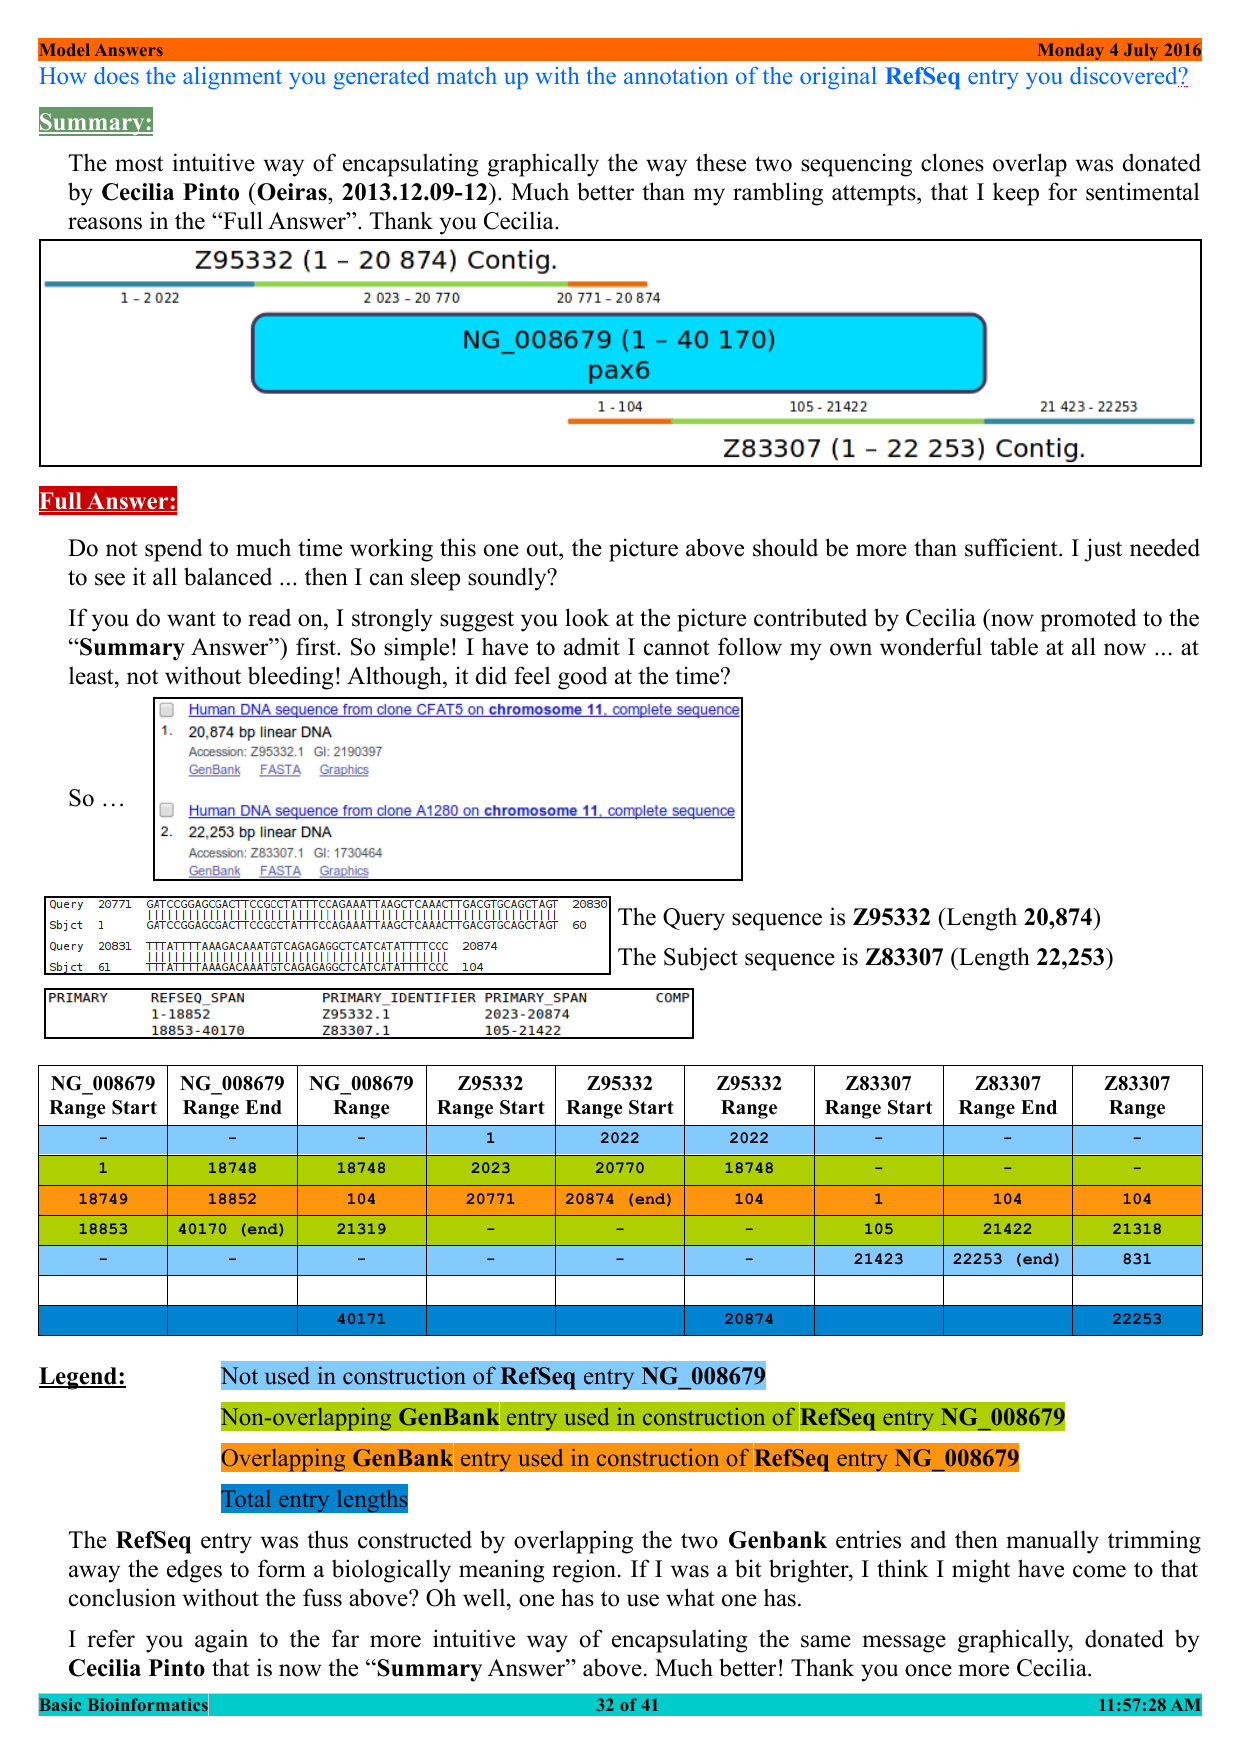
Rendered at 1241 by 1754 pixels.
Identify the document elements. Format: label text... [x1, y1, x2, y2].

table_cell 1 [427, 1126, 555, 1154]
table_header Z83307 Range Start [815, 1066, 943, 1124]
table_cell 2023 [427, 1156, 555, 1185]
text [743, 783, 1202, 812]
picture [41, 241, 1200, 465]
text The most intuitive way of encapsulating graphically the way these two sequencing clones overlap was donated by Cecilia Pinto (Oeiras, 2013.12.09-12). Much better than my rambling attempts, that I keep for sentimental reasons in the “Full Answer”. Thank you Cecilia. [68, 148, 1202, 235]
table_cell 21319 [298, 1216, 426, 1245]
table_cell 104 [1073, 1186, 1202, 1215]
table_cell 20771 [427, 1186, 555, 1215]
table_header Z95332 Range [685, 1066, 814, 1124]
text Do not spend to much time working this one out, the picture above should be more than sufficient. I just needed to see it all balanced ... then I can sleep soundly? [68, 533, 1202, 591]
table_cell - [685, 1246, 814, 1275]
picture [46, 898, 609, 973]
table_cell 1 [815, 1186, 943, 1215]
text Full Answer: [38, 486, 1202, 515]
table_cell [815, 1276, 943, 1305]
table_cell 18749 [39, 1186, 167, 1215]
text Total entry lengths [38, 1484, 1202, 1513]
table_cell [815, 1306, 943, 1335]
table_cell - [427, 1246, 555, 1275]
table_cell [556, 1276, 684, 1305]
table_cell 20874 (end) [556, 1186, 684, 1215]
text Non-overlapping GenBank entry used in construction of RefSeq entry NG_008679 [38, 1402, 1202, 1431]
table_cell 2022 [685, 1126, 814, 1154]
table_cell [39, 1306, 167, 1335]
table_cell 1 [39, 1156, 167, 1185]
table_cell - [556, 1216, 684, 1245]
table_cell [168, 1276, 297, 1305]
table_cell 20770 [556, 1156, 684, 1185]
text If you do want to read on, I strongly suggest you look at the picture contributed by Cecilia (now promoted to the “Summary Answer”) first. So simple! I have to admit I cannot follow my own wonderful table at all now ... at least, not without bleeding! Although, it did feel good at the time? [68, 602, 1202, 690]
table_header Z95332 Range Start [427, 1066, 555, 1124]
table_cell - [298, 1246, 426, 1275]
table_header NG_008679 Range [298, 1066, 426, 1124]
table_cell - [298, 1126, 426, 1154]
table_cell - [39, 1246, 167, 1275]
text Overlapping GenBank entry used in construction of RefSeq entry NG_008679 [38, 1443, 1202, 1472]
table_cell [427, 1306, 555, 1335]
table_cell - [1073, 1126, 1202, 1154]
picture [46, 990, 692, 1037]
text How does the alignment you generated match up with the annotation of the original RefSeq entry you discovered? [38, 61, 1202, 89]
table_cell [556, 1306, 684, 1335]
table_cell - [39, 1126, 167, 1154]
table_cell 21423 [815, 1246, 943, 1275]
table_cell - [168, 1246, 297, 1275]
table_cell - [815, 1156, 943, 1185]
table_cell 18853 [39, 1216, 167, 1245]
table_cell 18748 [298, 1156, 426, 1185]
table_cell [944, 1276, 1072, 1305]
table_cell [168, 1306, 297, 1335]
table_cell 18748 [685, 1156, 814, 1185]
text The Subject sequence is Z83307 (Length 22,253) [611, 942, 1202, 971]
text So … [68, 783, 153, 812]
table_cell [39, 1276, 167, 1305]
table_cell 2022 [556, 1126, 684, 1154]
table_cell [427, 1276, 555, 1305]
table_cell 20874 [685, 1306, 814, 1335]
text Legend: Not used in construction of RefSeq entry NG_008679 [38, 1361, 1202, 1390]
table_cell 18748 [168, 1156, 297, 1185]
table_cell [685, 1276, 814, 1305]
text I refer you again to the far more intuitive way of encapsulating the same message graphically, donated by Cecilia Pinto that is now the “Summary Answer” above. Much better! Thank you once more Cecilia. [68, 1623, 1202, 1682]
table_cell - [944, 1126, 1072, 1154]
table_cell - [556, 1246, 684, 1275]
table_cell 21422 [944, 1216, 1072, 1245]
table_cell - [168, 1126, 297, 1154]
text The Query sequence is Z95332 (Length 20,874) [611, 901, 1202, 931]
picture [155, 699, 741, 879]
table_cell 22253 (end) [944, 1246, 1072, 1275]
table_cell [1073, 1276, 1202, 1305]
table_cell 104 [944, 1186, 1072, 1215]
table_cell 22253 [1073, 1306, 1202, 1335]
table_cell 40170 (end) [168, 1216, 297, 1245]
table_cell - [685, 1216, 814, 1245]
table_header NG_008679 Range Start [39, 1066, 167, 1124]
table_cell [944, 1306, 1072, 1335]
table_header Z83307 Range End [944, 1066, 1072, 1124]
table_cell [298, 1276, 426, 1305]
table_cell - [944, 1156, 1072, 1185]
table_cell - [815, 1126, 943, 1154]
table_cell 105 [815, 1216, 943, 1245]
table_cell 21318 [1073, 1216, 1202, 1245]
table_header Z95332 Range Start [556, 1066, 684, 1124]
text The RefSeq entry was thus constructed by overlapping the two Genbank entries and then manually trimming away the edges to form a biologically meaning region. If I was a bit brighter, I think I might have come to that conclusion without the fuss above? Oh well, one has to use what one has. [68, 1524, 1202, 1612]
table_header Z83307 Range [1073, 1066, 1202, 1124]
table_cell 18852 [168, 1186, 297, 1215]
text Summary: [38, 107, 1202, 136]
table_cell 104 [685, 1186, 814, 1215]
table_cell 104 [298, 1186, 426, 1215]
table_cell 831 [1073, 1246, 1202, 1275]
table_cell - [427, 1216, 555, 1245]
table_cell 40171 [298, 1306, 426, 1335]
table_header NG_008679 Range End [168, 1066, 297, 1124]
table_cell - [1073, 1156, 1202, 1185]
